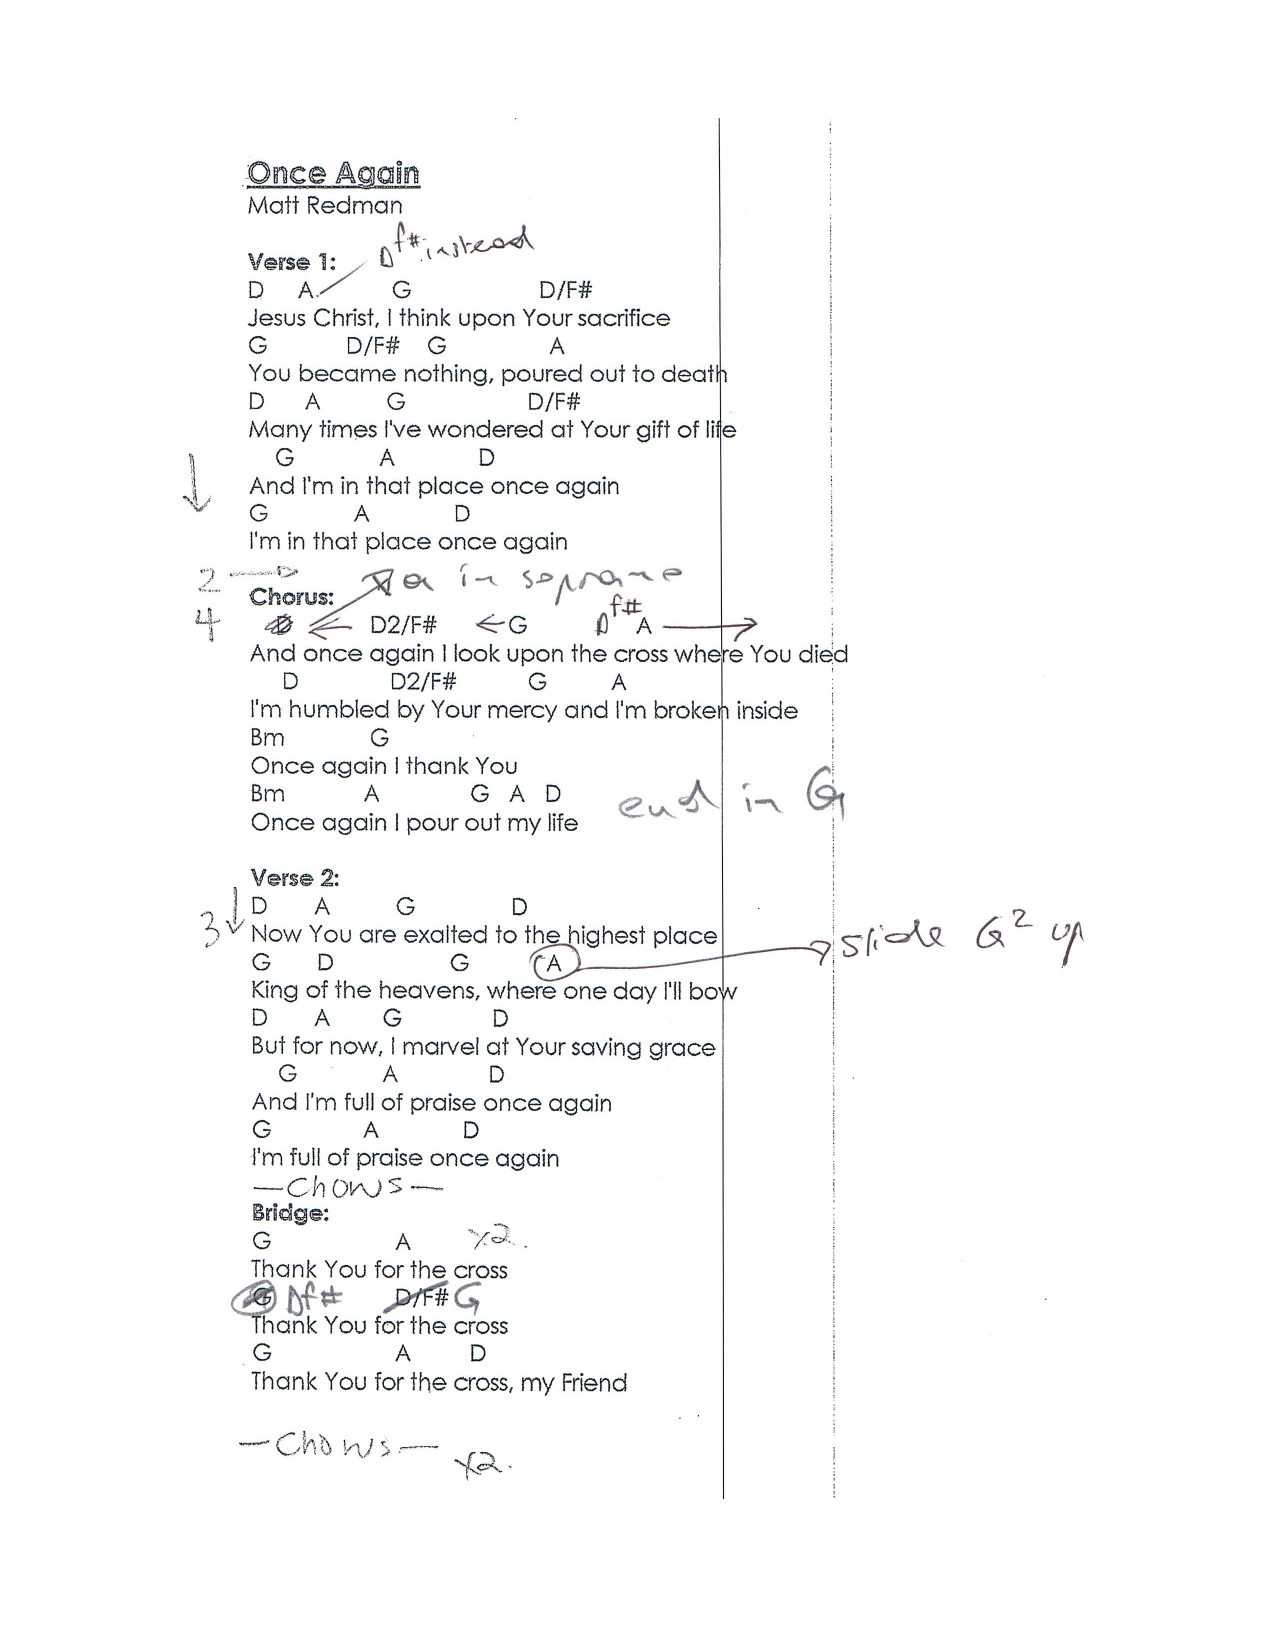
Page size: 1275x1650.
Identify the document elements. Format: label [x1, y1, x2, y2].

picture [179, 118, 1096, 1499]
